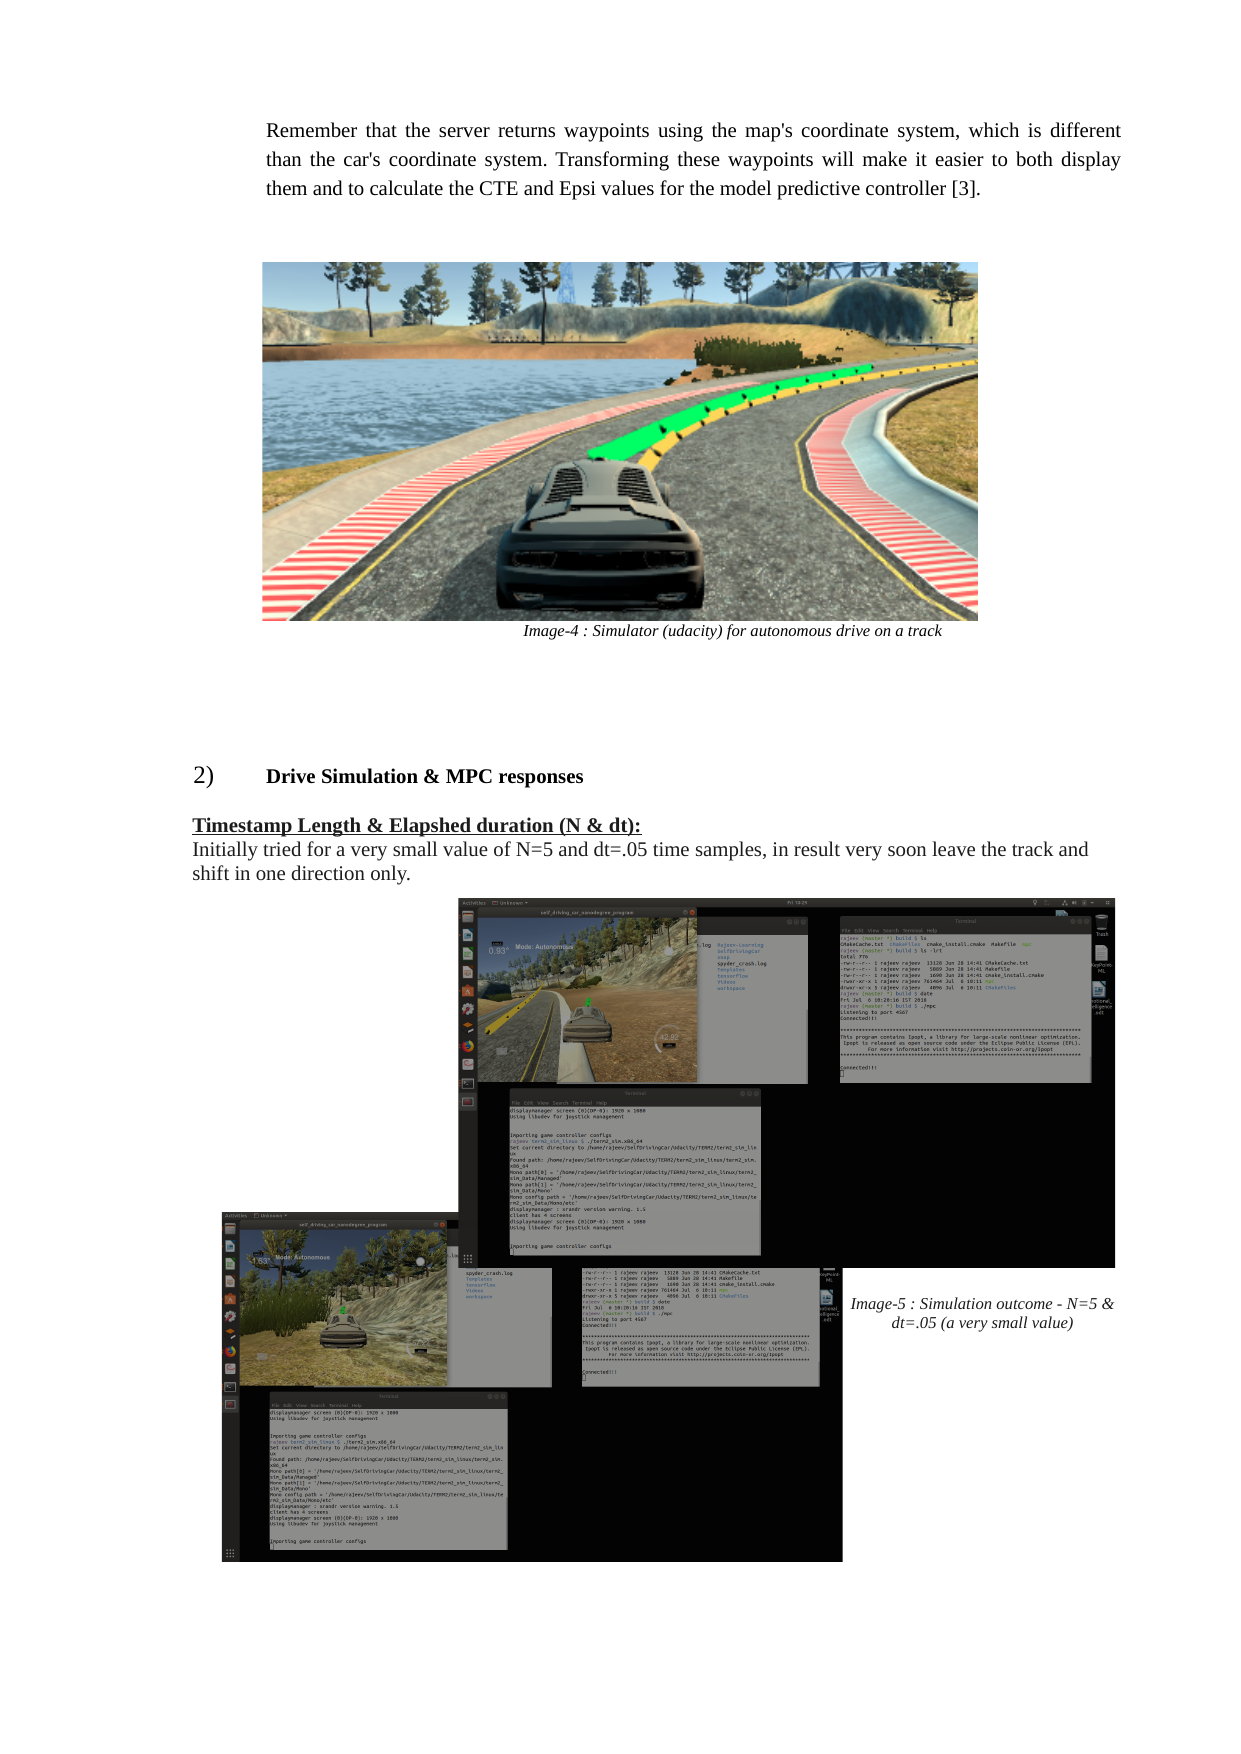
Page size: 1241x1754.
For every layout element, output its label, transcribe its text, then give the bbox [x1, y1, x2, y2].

text Remember that the server returns waypoints using the map's coordinate system, which is different than the car's coordinate system. Transforming these waypoints will make it easier to both display them and to calculate the CTE and Epsi values for the model predictive controller [3]. [266, 118, 1122, 200]
picture [221, 898, 1116, 1562]
text Timestamp Length & Elapshed duration (N & dt): [192, 813, 1122, 837]
text [118, 1294, 221, 1332]
text Image-4 : Simulator (udacity) for autonomous drive on a track [343, 263, 1122, 640]
picture [262, 262, 978, 621]
text Image-5 : Simulation outcome - N=5 & dt=.05 (a very small value) [843, 1294, 1122, 1332]
text Initially tried for a very small value of N=5 and dt=.05 time samples, in result very soon leave the track and shift in one direction only. [192, 837, 1122, 885]
list Drive Simulation & MPC responses [193, 760, 1122, 789]
